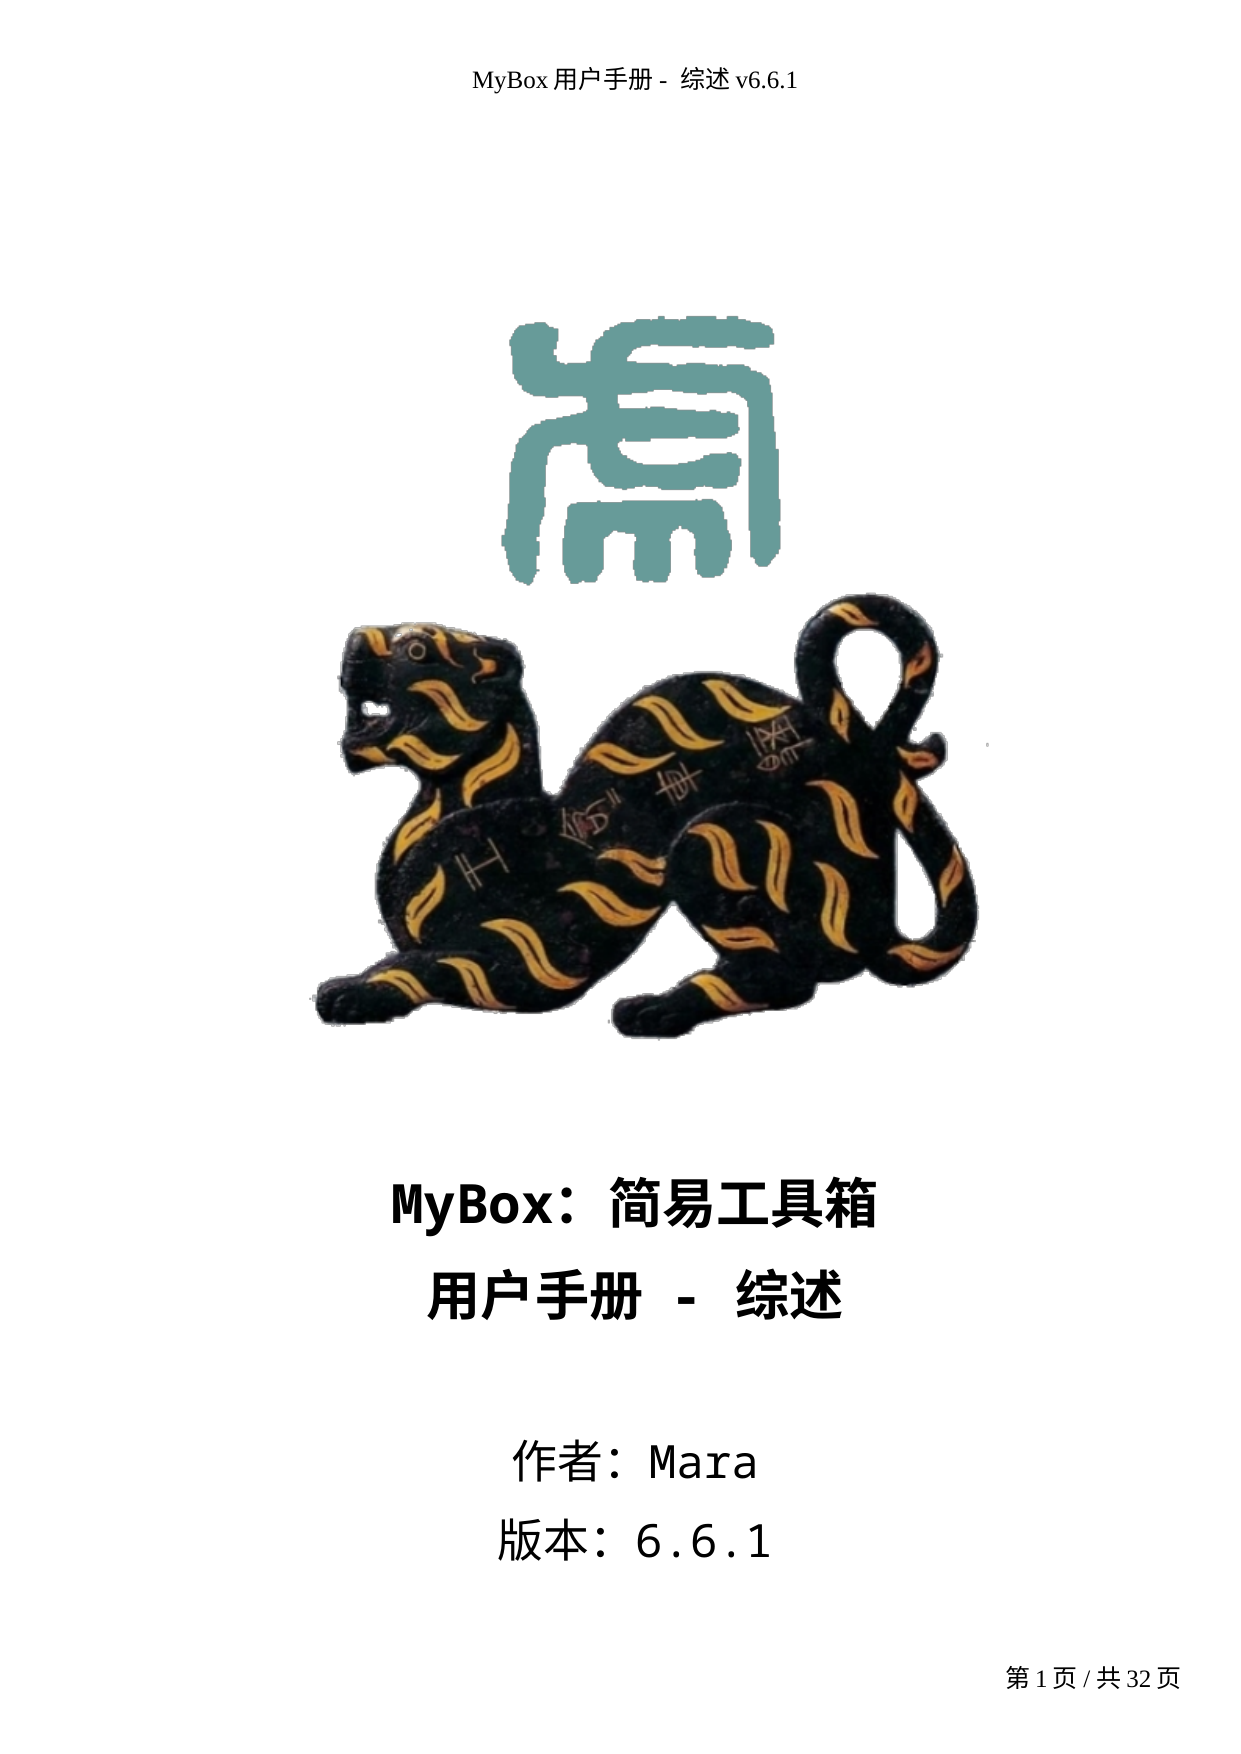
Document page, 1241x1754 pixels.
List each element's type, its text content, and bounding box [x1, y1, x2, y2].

text 作者：Mara [88, 1426, 1181, 1492]
subtitle MyBox：简易工具箱 [88, 1161, 1181, 1239]
text 版本：6.6.1 [88, 1505, 1181, 1571]
text 用户手册 - 综述 [88, 1252, 1181, 1331]
picture [244, 268, 1026, 1050]
